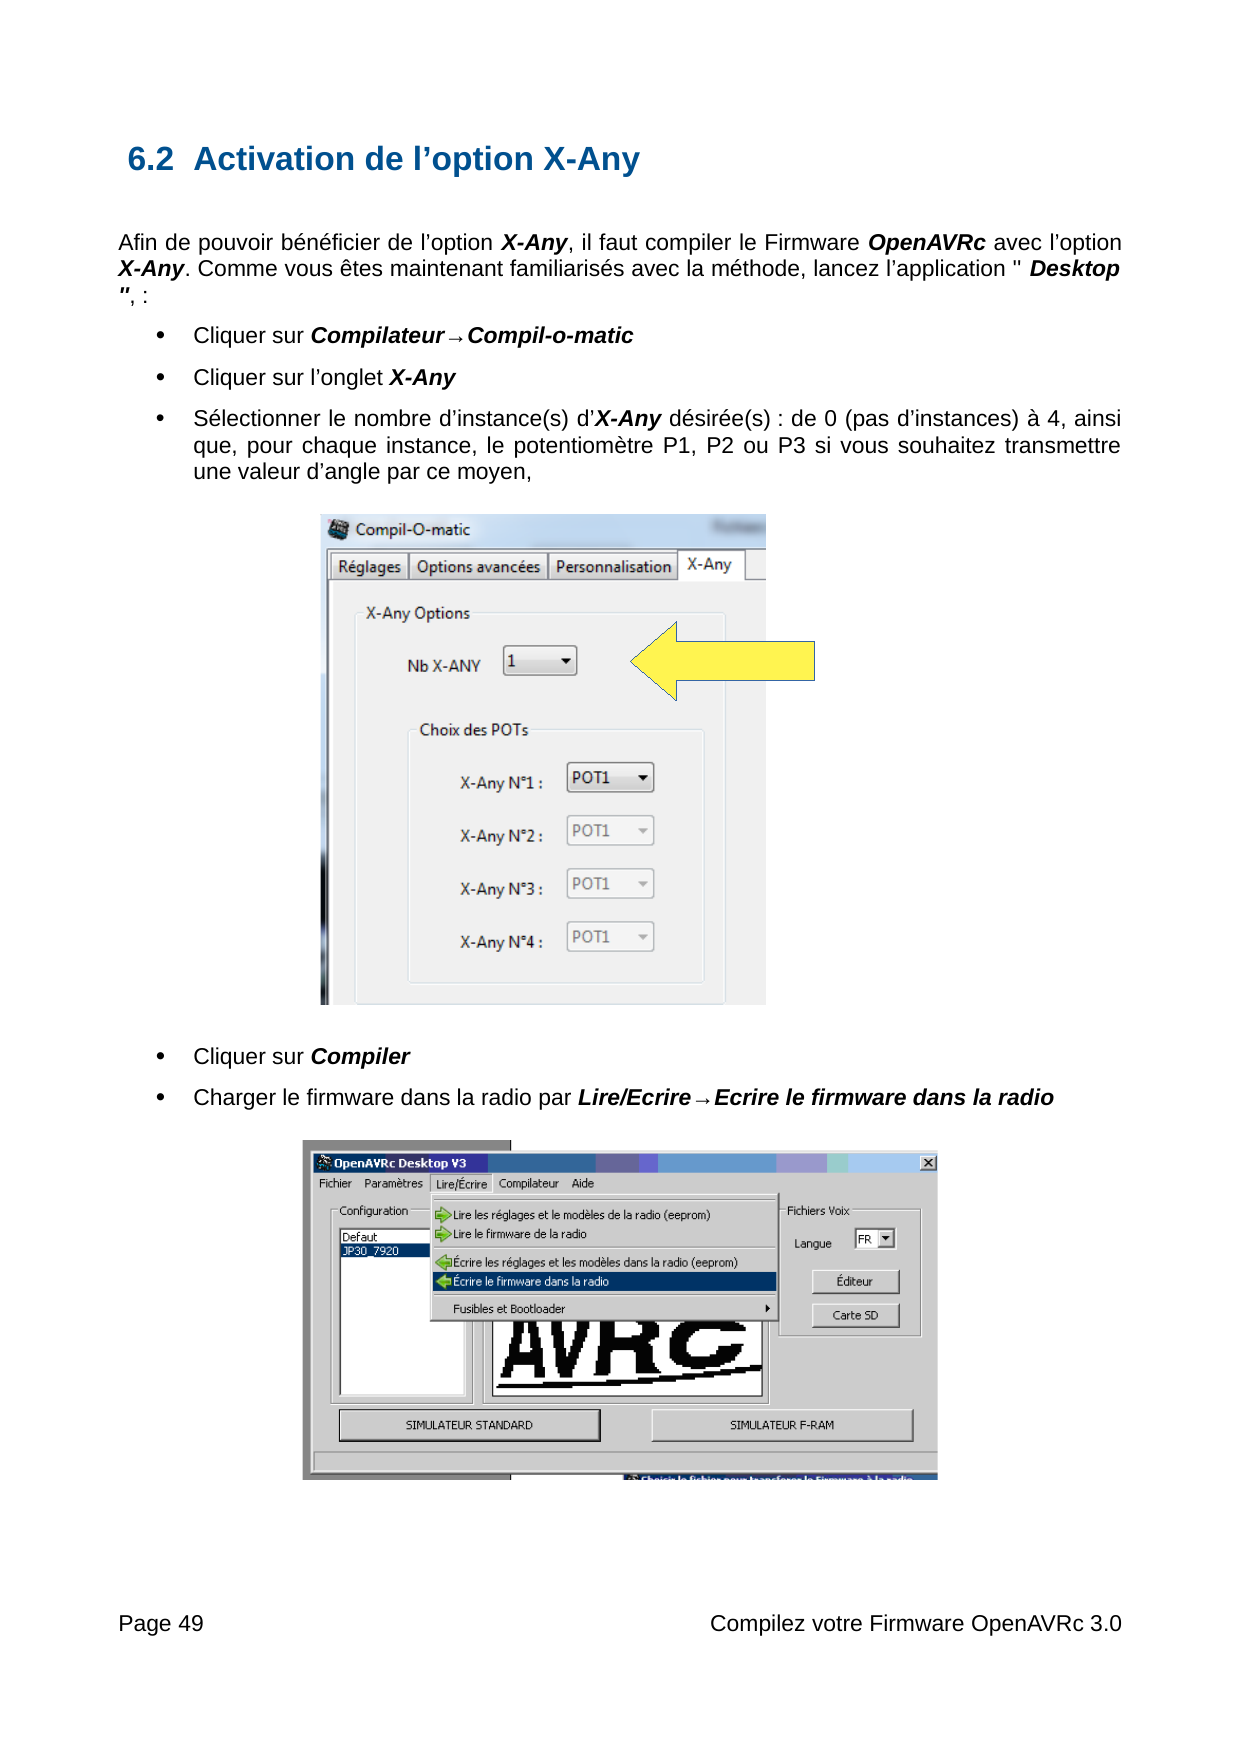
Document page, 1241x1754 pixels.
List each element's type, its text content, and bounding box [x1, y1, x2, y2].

list Cliquer sur Compilateur→Compil-o-matic [156, 321, 1122, 349]
list Cliquer sur l’onglet X-Any [156, 362, 1122, 391]
list Cliquer sur Compiler [156, 1041, 1122, 1070]
picture [320, 514, 766, 1005]
subtitle Activation de l’option X-Any [118, 139, 1122, 178]
list Charger le firmware dans la radio par Lire/Ecrire→Ecrire le firmware dans la radio [156, 1082, 1122, 1111]
text Afin de pouvoir bénéficier de l’option X-Any, il faut compiler le Firmware OpenAVRc avec l’option X-Any. Comme vous êtes maintenant familiarisés avec la méthode, lancez l’application '' Desktop '', : [118, 229, 1122, 308]
list Sélectionner le nombre d’instance(s) d’X-Any désirée(s) : de 0 (pas d’instances) à 4, ainsi que, pour chaque instance, le potentiomètre P1, P2 ou P3 si vous souhaitez transmettre une valeur d’angle par ce moyen, [156, 403, 1122, 484]
